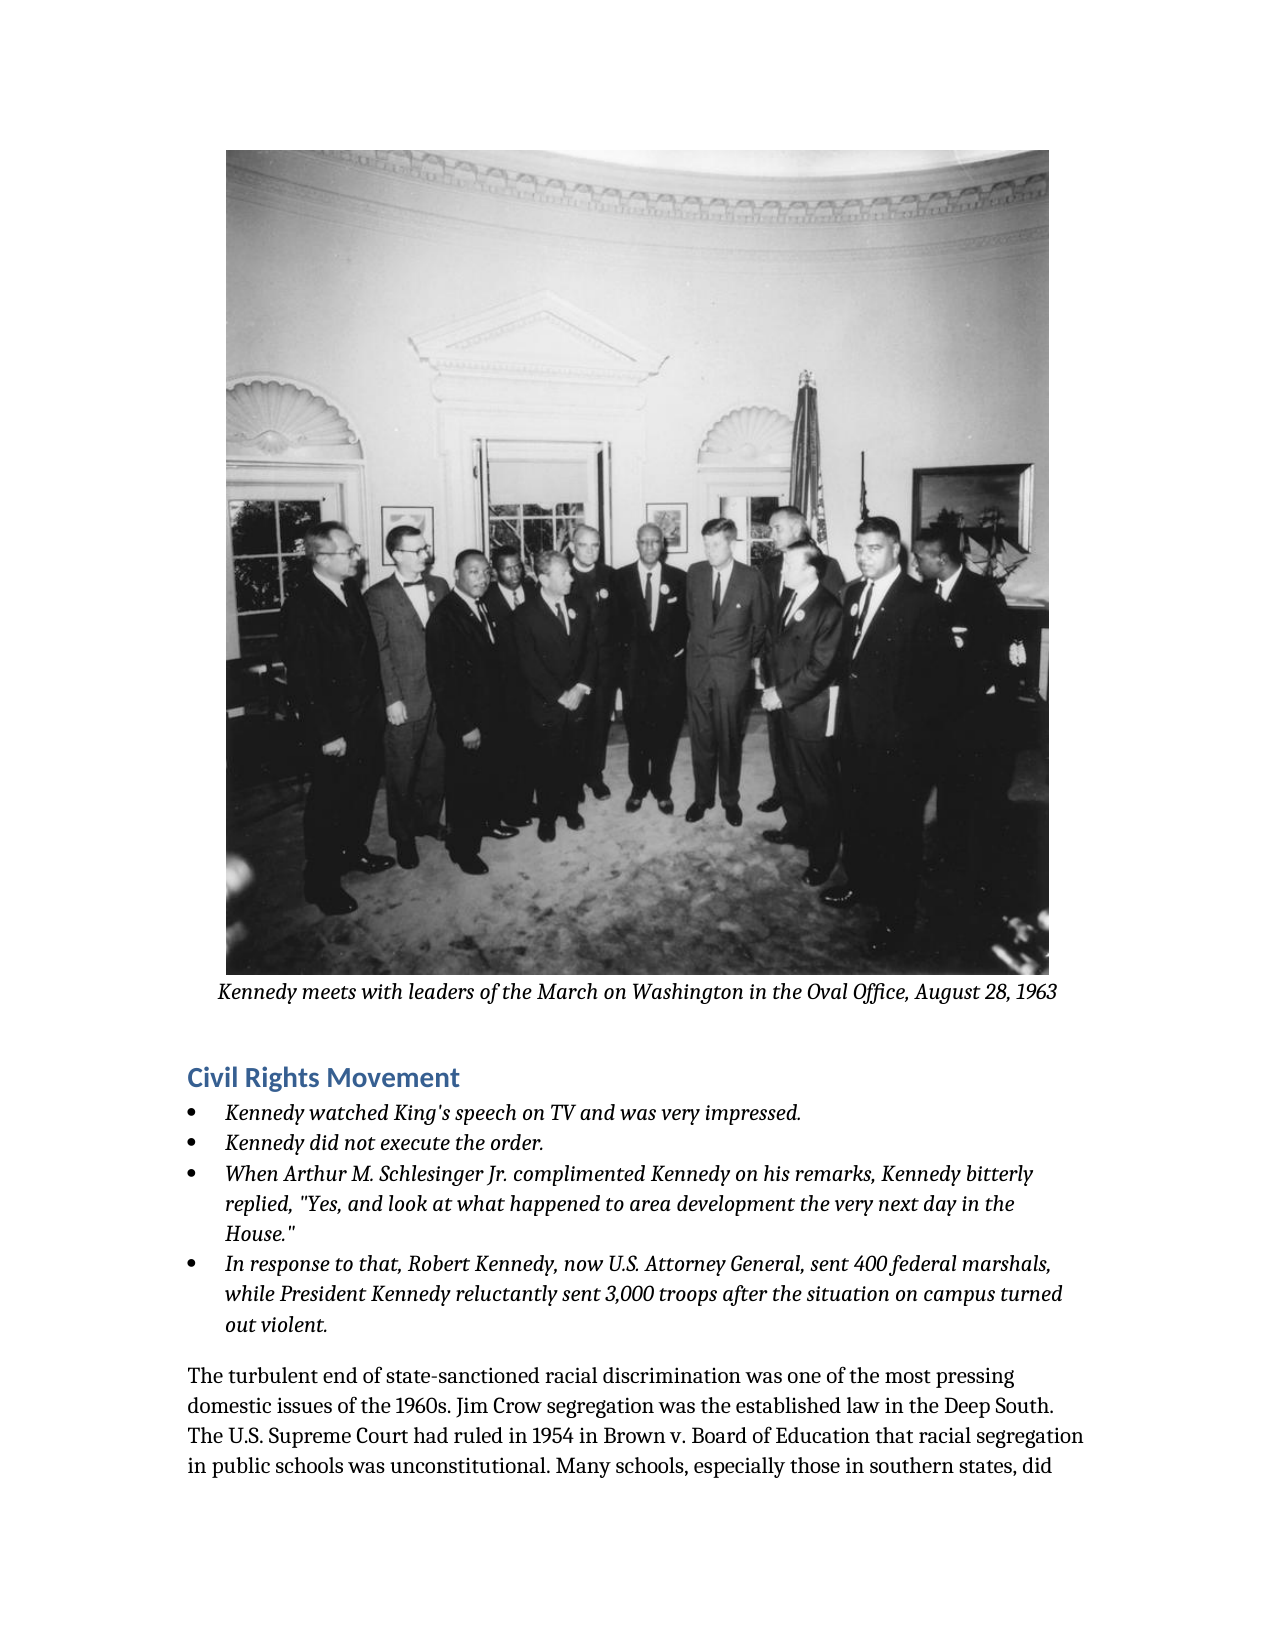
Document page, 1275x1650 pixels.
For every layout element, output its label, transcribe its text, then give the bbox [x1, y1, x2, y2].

subtitle Civil Rights Movement [187, 1059, 1087, 1095]
list Kennedy did not execute the order. [187, 1130, 1087, 1157]
picture [226, 150, 1049, 975]
list Kennedy watched King's speech on TV and was very impressed. [187, 1100, 1087, 1126]
text The turbulent end of state-sanctioned racial discrimination was one of the most pressing domestic issues of the 1960s. Jim Crow segregation was the established law in the Deep South. The U.S. Supreme Court had ruled in 1954 in Brown v. Board of Education that racial segregation in public schools was unconstitutional. Many schools, especially those in southern states, did [187, 1362, 1087, 1479]
list When Arthur M. Schlesinger Jr. complimented Kennedy on his remarks, Kennedy bitterly replied, "Yes, and look at what happened to area development the very next day in the House." [187, 1160, 1087, 1247]
list In response to that, Robert Kennedy, now U.S. Attorney General, sent 400 federal marshals, while President Kennedy reluctantly sent 3,000 troops after the situation on campus turned out violent. [187, 1251, 1087, 1338]
text Kennedy meets with leaders of the March on Washington in the Oval Office, August 28, 1963 [187, 150, 1087, 1005]
